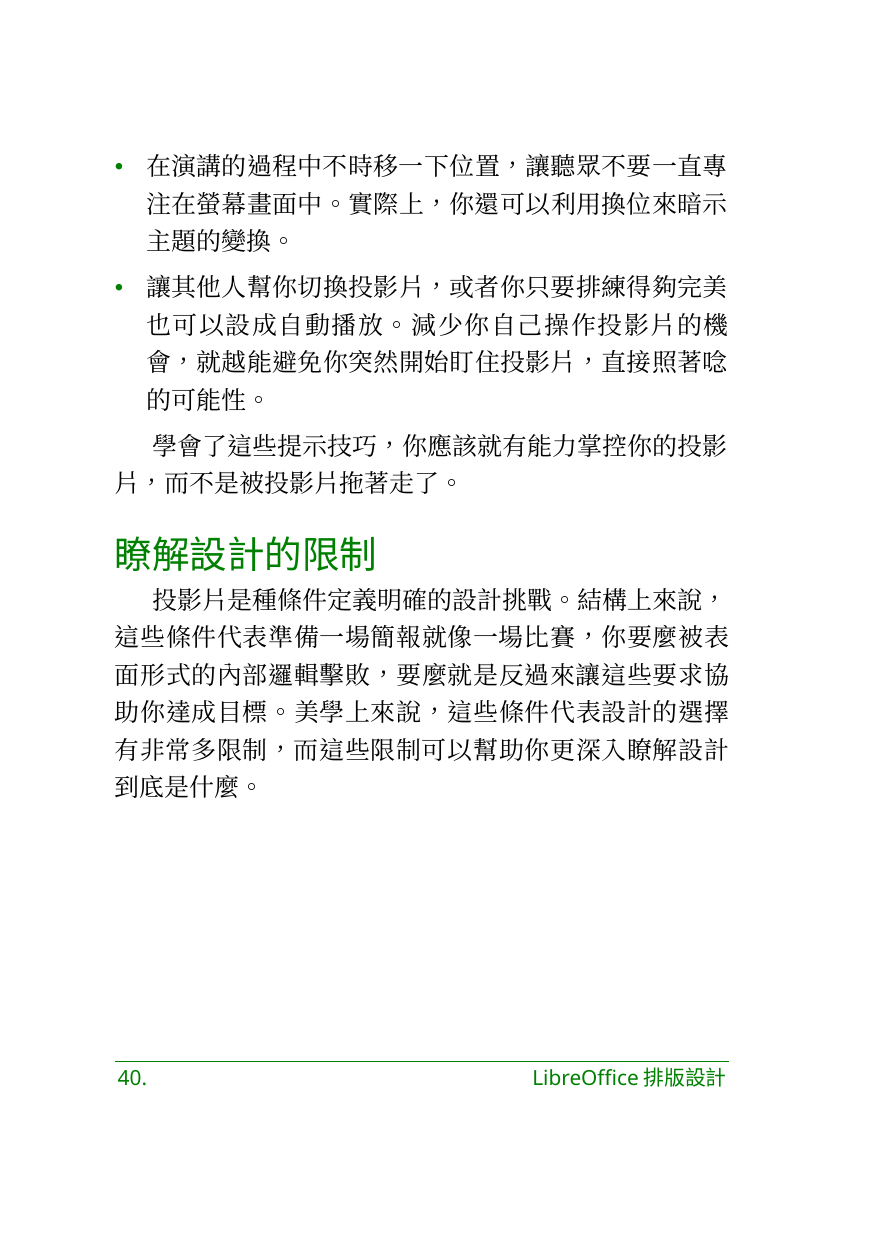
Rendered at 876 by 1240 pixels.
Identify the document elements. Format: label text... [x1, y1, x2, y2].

list 讓其他人幫你切換投影片，或者你只要排練得夠完美也可以設成自動播放。減少你自己操作投影片的機會，就越能避免你突然開始盯住投影片，直接照著唸的可能性。 [114, 267, 729, 417]
list 在演講的過程中不時移一下位置，讓聽眾不要一直專注在螢幕畫面中。實際上，你還可以利用換位來暗示主題的變換。 [114, 146, 729, 258]
text 投影片是種條件定義明確的設計挑戰。結構上來說，這些條件代表準備一場簡報就像一場比賽，你要麼被表面形式的內部邏輯擊敗，要麼就是反過來讓這些要求協助你達成目標。美學上來說，這些條件代表設計的選擇有非常多限制，而這些限制可以幫助你更深入瞭解設計到底是什麼。 [114, 579, 729, 804]
subtitle 瞭解設計的限制 [114, 525, 729, 579]
text 學會了這些提示技巧，你應該就有能力掌控你的投影片，而不是被投影片拖著走了。 [114, 425, 729, 500]
